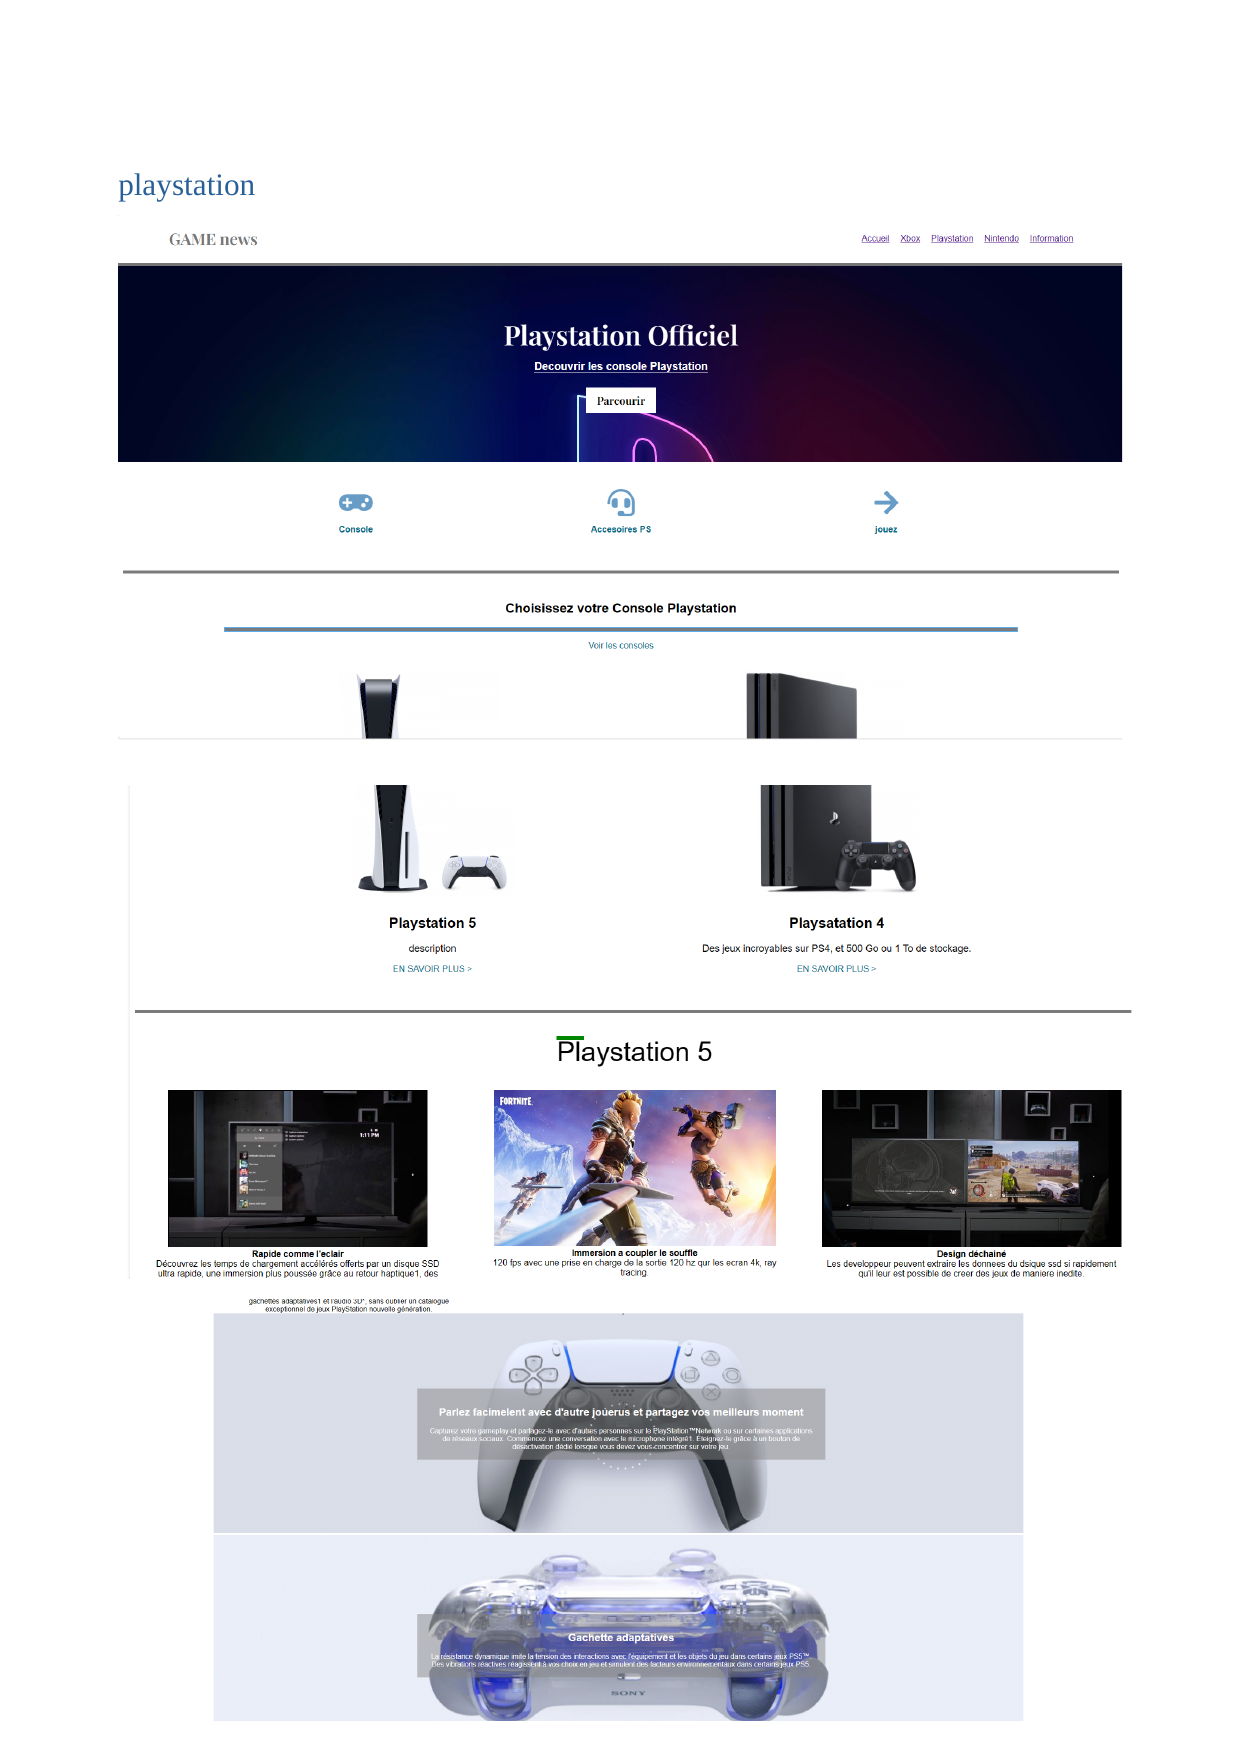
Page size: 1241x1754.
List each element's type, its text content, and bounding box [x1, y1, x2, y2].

picture [127, 785, 1132, 1279]
text playstation [118, 166, 1122, 202]
picture [118, 215, 1123, 740]
picture [213, 1299, 1024, 1721]
